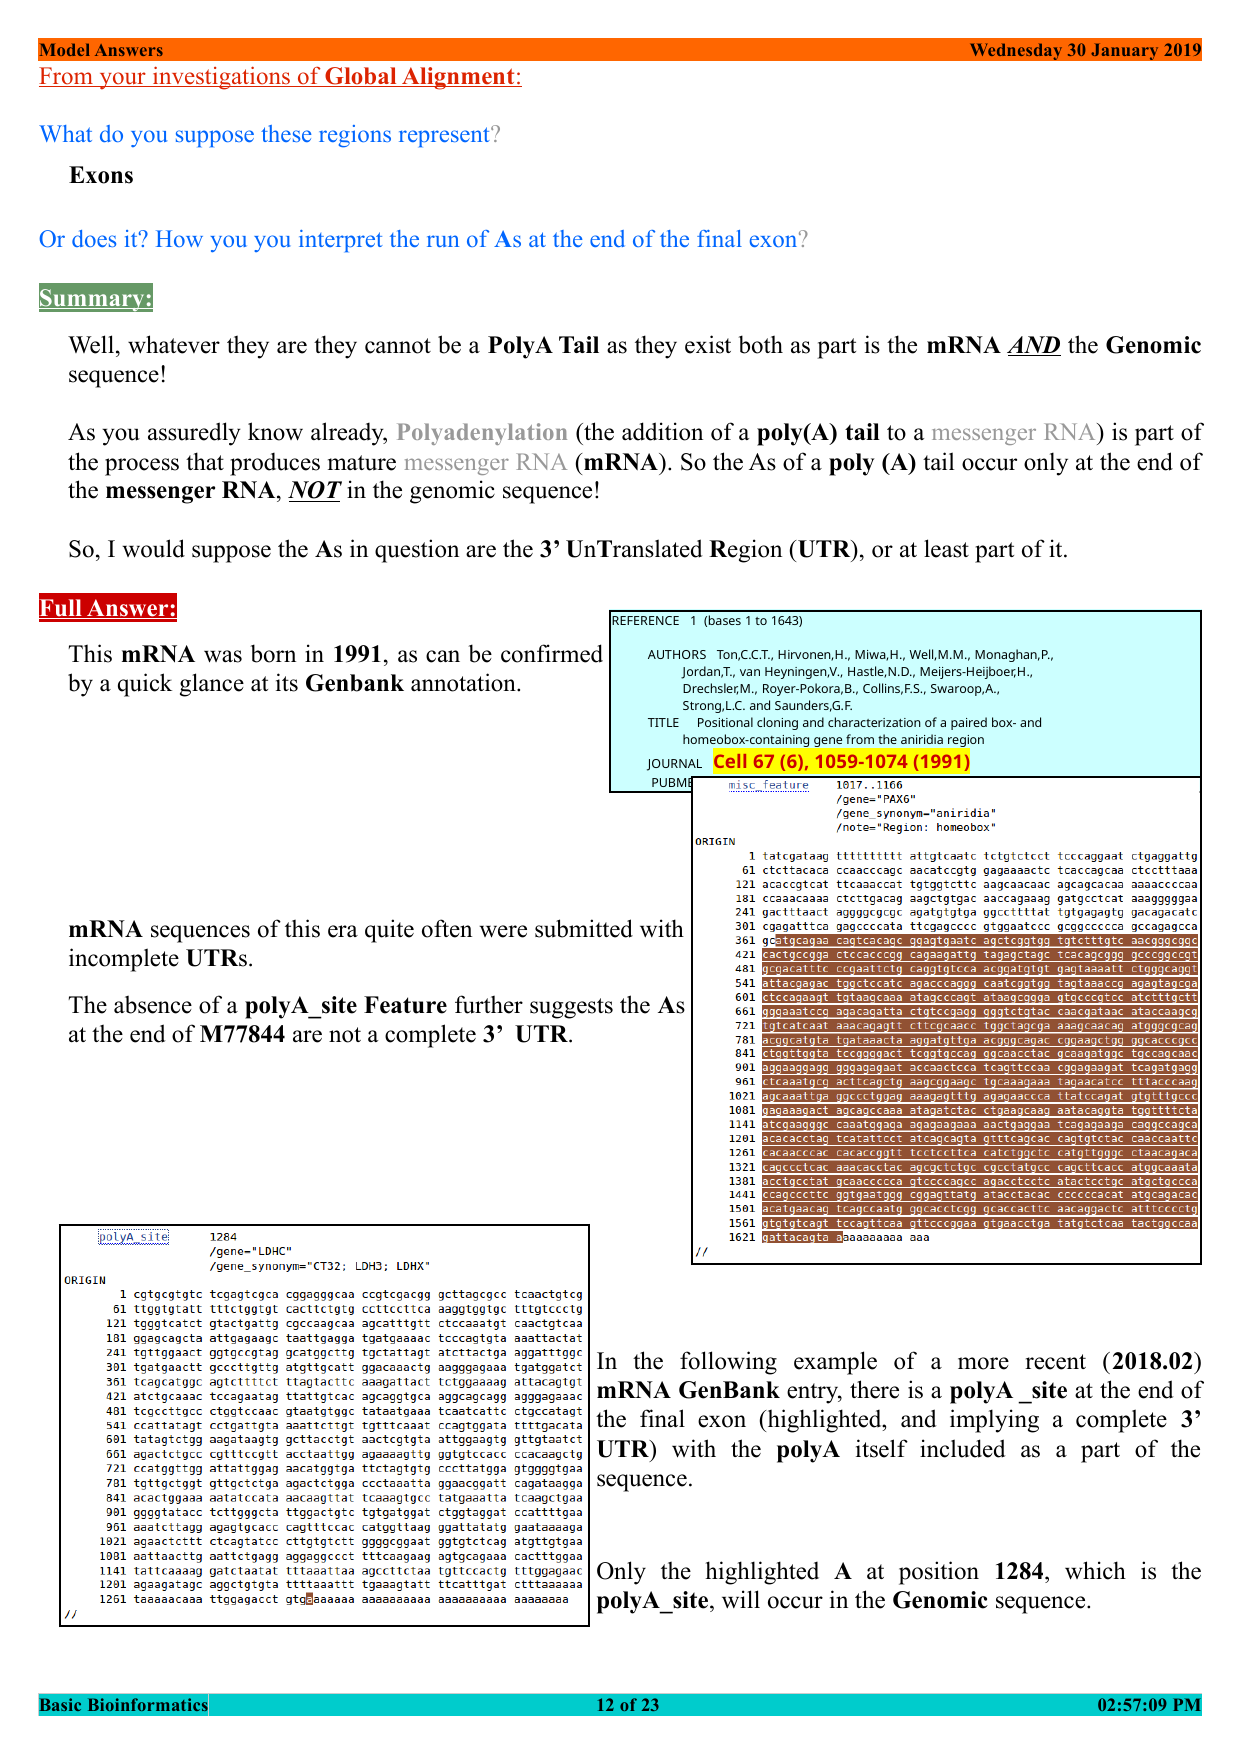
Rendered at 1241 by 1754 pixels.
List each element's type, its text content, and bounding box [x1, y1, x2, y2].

text So, I would suppose the As in question are the 3’ UnTranslated Region (UTR), or at least part of it. [68, 534, 1202, 563]
text Drechsler,M., Royer-Pokora,B., Collins,F.S., Swaroop,A., [641, 680, 1200, 697]
text mRNA sequences of this era quite often were submitted with incomplete UTRs. [68, 914, 691, 972]
text REFERENCE 1 (bases 1 to 1643) [611, 612, 1200, 628]
text In the following example of a more recent (2018.02) mRNA GenBank entry, there is a polyA _site at the end of the final exon (highlighted, and implying a complete 3’ UTR) with the polyA itself included as a part of the sequence. [590, 1346, 1202, 1492]
text From your investigations of Global Alignment: [38, 61, 1202, 89]
text Only the highlighted A at position 1284, which is the polyA_site, will occur in the Genomic sequence. [590, 1556, 1202, 1614]
picture [63, 1228, 586, 1623]
text Jordan,T., van Heyningen,V., Hastle,N.D., Meijers-Heijboer,H., [641, 663, 1200, 680]
text Full Answer: [38, 592, 1202, 622]
text This mRNA was born in 1991, as can be confirmed by a quick glance at its Genbank annotation. [68, 639, 609, 697]
text Or does it? How you you interpret the run of As at the end of the final exon? [38, 224, 1202, 253]
text The absence of a polyA_site Feature further suggests the As at the end of M77844 are not a complete 3’ UTR. [68, 990, 691, 1048]
text What do you suppose these regions represent? [38, 119, 1202, 148]
text homeobox-containing gene from the aniridia region [641, 731, 1200, 748]
text AUTHORS Ton,C.C.T., Hirvonen,H., Miwa,H., Well,M.M., Monaghan,P., [641, 646, 1200, 663]
text Strong,L.C. and Saunders,G.F. [641, 697, 1200, 714]
text Exons [68, 160, 1202, 189]
picture [693, 778, 1200, 1263]
text Well, whatever they are they cannot be a PolyA Tail as they exist both as part is the mRNA AND the Genomic sequence! [68, 330, 1202, 388]
text TITLE Positional cloning and characterization of a paired box- and [641, 714, 1200, 731]
text Summary: [38, 283, 1202, 312]
text PUBMED 1684738 [641, 774, 1200, 791]
text JOURNAL Cell 67 (6), 1059-1074 (1991) [641, 748, 1200, 774]
text As you assuredly know already, Polyadenylation (the addition of a poly(A) tail to a messenger RNA) is part of the process that produces mature messenger RNA (mRNA). So the As of a poly (A) tail occur only at the end of the messenger RNA, NOT in the genomic sequence! [68, 417, 1202, 504]
